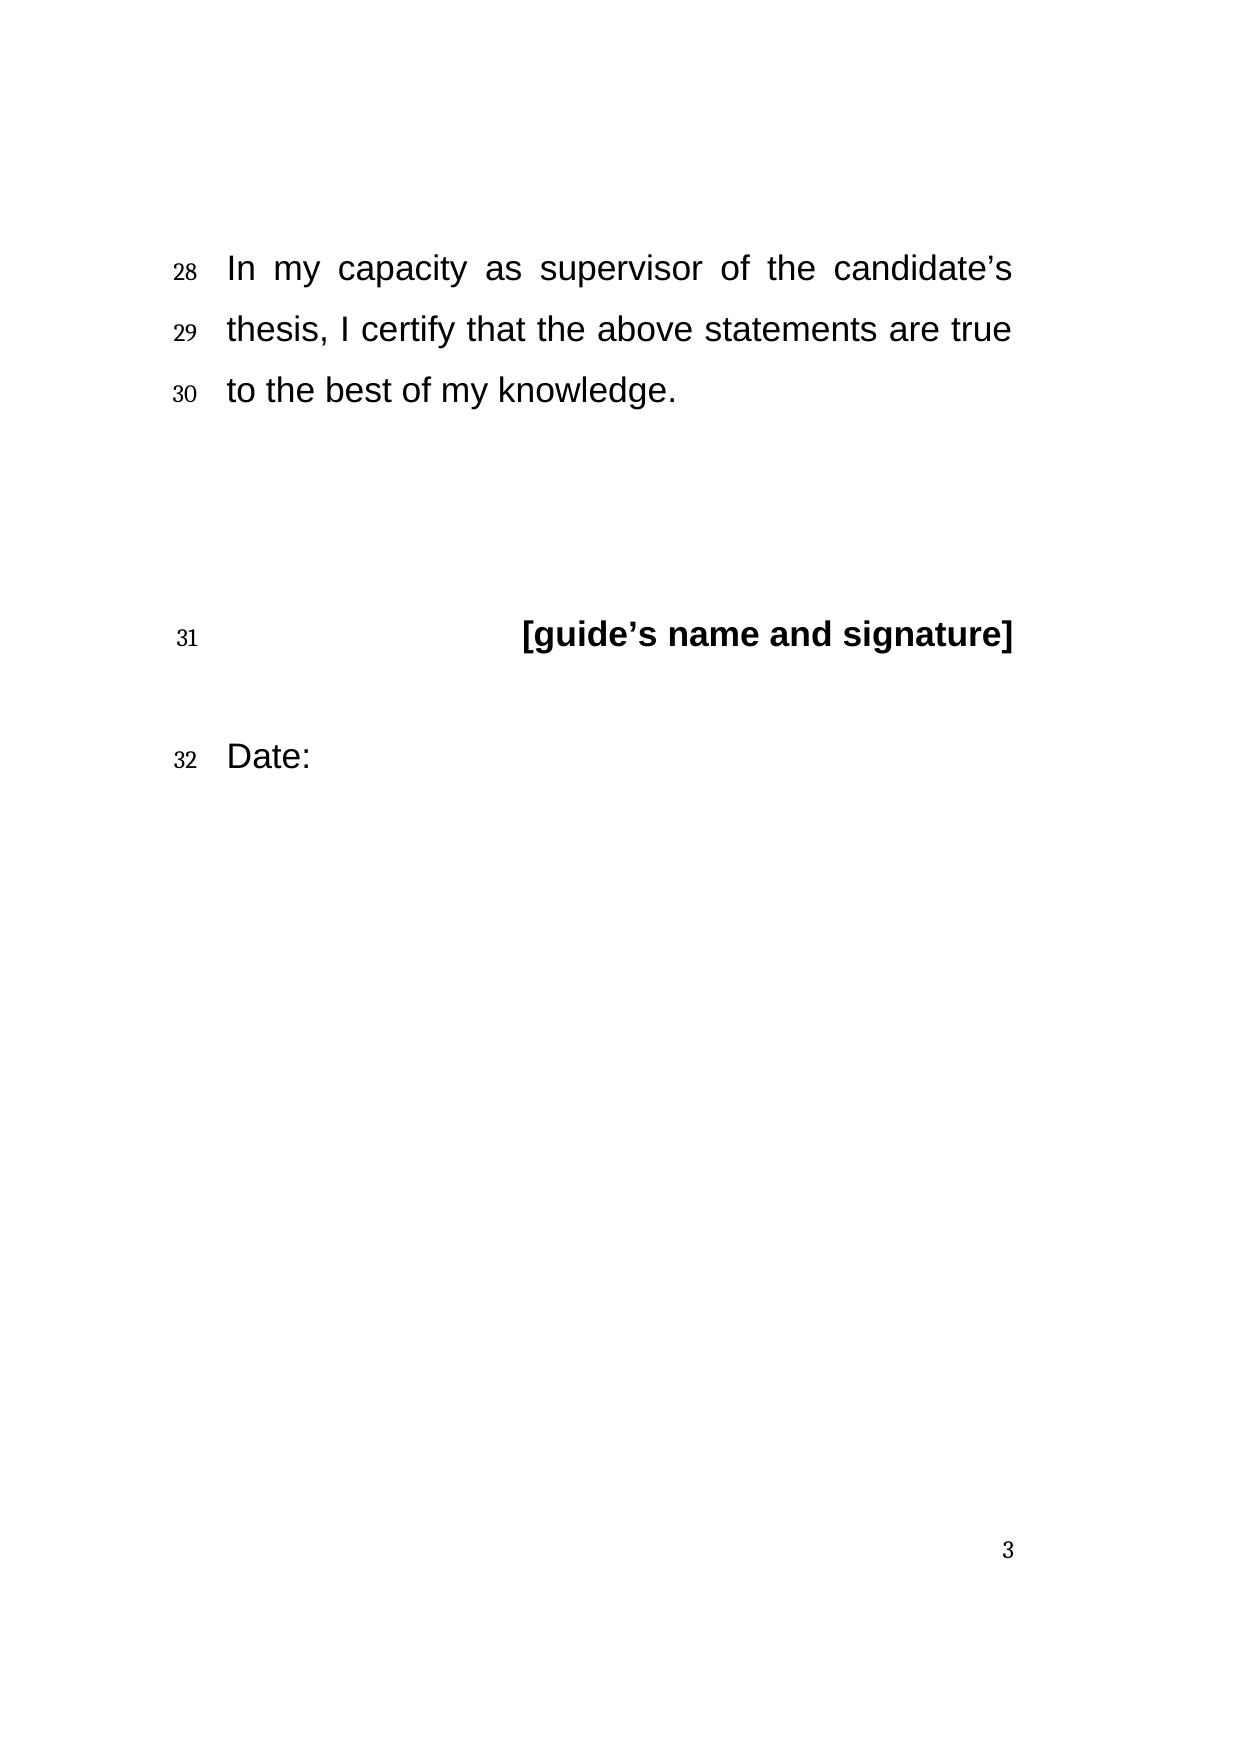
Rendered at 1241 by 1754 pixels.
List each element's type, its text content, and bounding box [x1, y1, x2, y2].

text In my capacity as supervisor of the candidate’s thesis, I certify that the above statements are true to the best of my knowledge. [226, 247, 1014, 410]
text [guide’s name and signature] [226, 613, 1014, 654]
text Date: [226, 736, 1014, 776]
